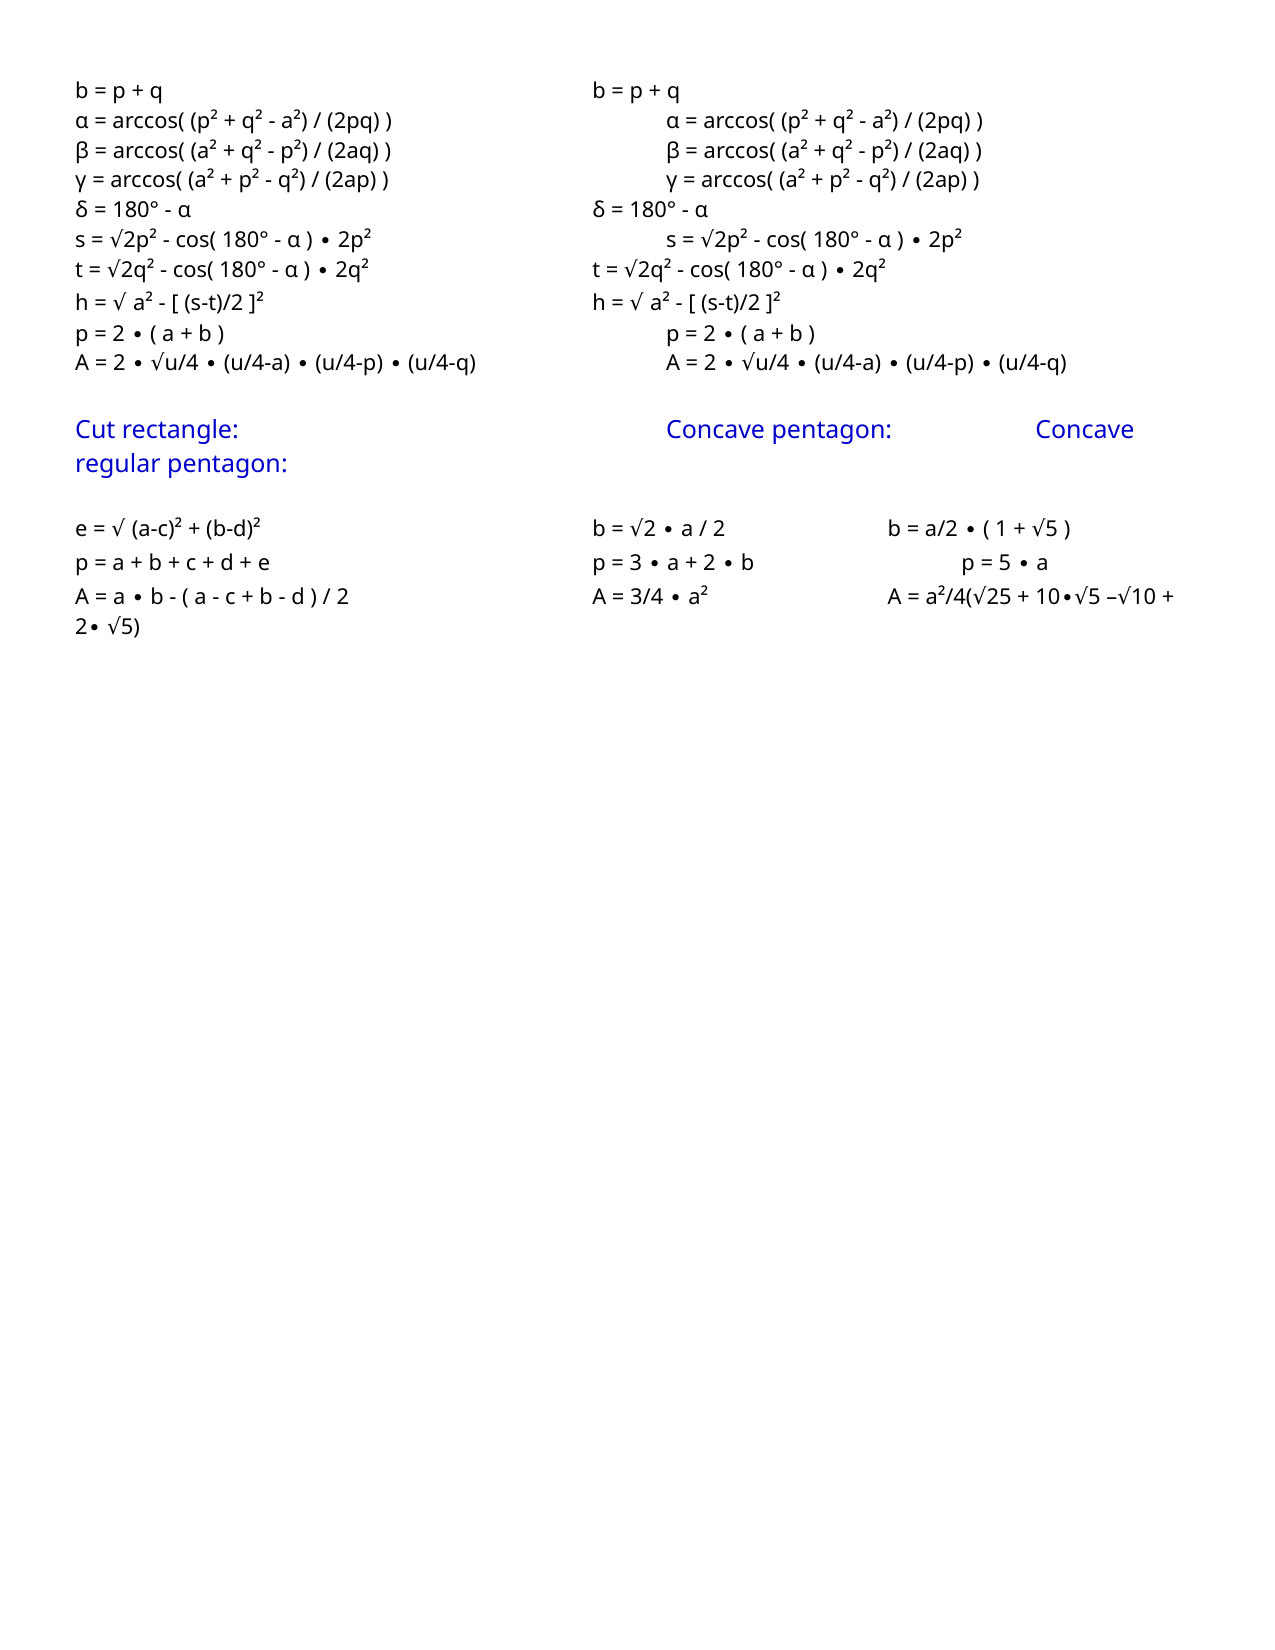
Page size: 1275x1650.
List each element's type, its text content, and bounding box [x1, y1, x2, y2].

text b = p + q b = p + q α = arccos( (p² + q² - a²) / (2pq) ) α = arccos( (p² + q² - a²) / (2pq) ) β = arccos( (a² + q² - p²) / (2aq) ) β = arccos( (a² + q² - p²) / (2aq) ) γ = arccos( (a² + p² - q²) / (2ap) ) γ = arccos( (a² + p² - q²) / (2ap) ) δ = 180° - α δ = 180° - α s = √2p² - cos( 180° - α ) ∙ 2p² s = √2p² - cos( 180° - α ) ∙ 2p² t = √2q² - cos( 180° - α ) ∙ 2q² t = √2q² - cos( 180° - α ) ∙ 2q² h = √ a² - [ (s-t)/2 ]² h = √ a² - [ (s-t)/2 ]² p = 2 ∙ ( a + b ) p = 2 ∙ ( a + b ) A = 2 ∙ √u/4 ∙ (u/4-a) ∙ (u/4-p) ∙ (u/4-q) A = 2 ∙ √u/4 ∙ (u/4-a) ∙ (u/4-p) ∙ (u/4-q) [75, 75, 1200, 411]
text e = √ (a-c)² + (b-d)² b = √2 ∙ a / 2 b = a/2 ∙ ( 1 + √5 ) p = a + b + c + d + e p = 3 ∙ a + 2 ∙ b p = 5 ∙ a A = a ∙ b - ( a - c + b - d ) / 2 A = 3/4 ∙ a² A = a²/4(√25 + 10∙√5 –√10 + 2∙ √5) [75, 509, 1200, 641]
text Cut rectangle: Concave pentagon: Concave regular pentagon: [75, 411, 1200, 479]
